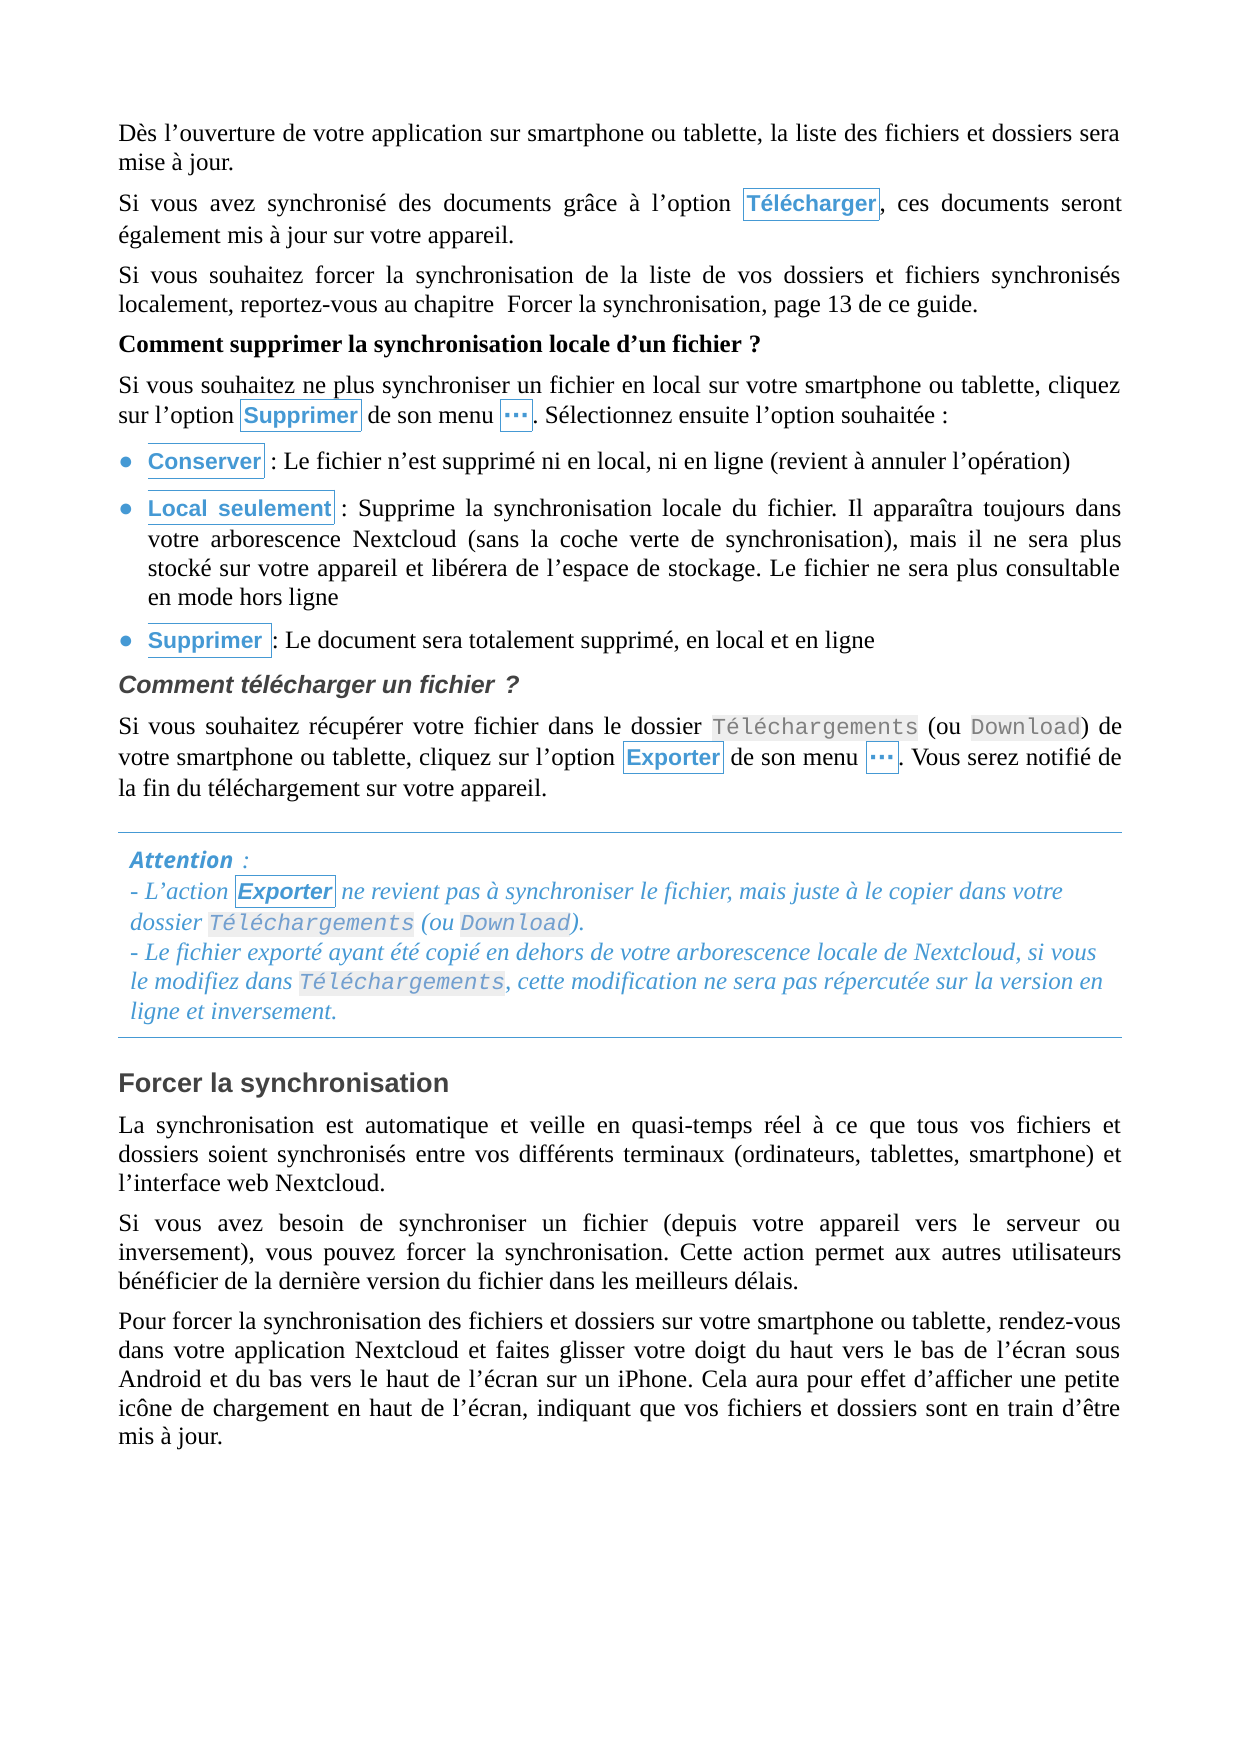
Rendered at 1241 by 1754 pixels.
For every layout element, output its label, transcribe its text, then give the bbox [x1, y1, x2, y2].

subtitle Comment télécharger un fichier ? [118, 670, 1122, 698]
text La synchronisation est automatique et veille en quasi-temps réel à ce que tous vos fichiers et dossiers soient synchronisés entre vos différents terminaux (ordinateurs, tablettes, smartphone) et l’interface web Nextcloud. [118, 1110, 1122, 1197]
text Attention : - L’action Exporter ne revient pas à synchroniser le fichier, mais juste à le copier dans votre dossier Téléchargements (ou Download). - Le fichier exporté ayant été copié en dehors de votre arborescence locale de Nextcloud, si vous le modifiez dans Téléchargements, cette modification ne sera pas répercutée sur la version en ligne et inversement. [118, 833, 1122, 1037]
list Conserver : Le fichier n’est supprimé ni en local, ni en ligne (revient à annuler l’opération) [265, 443, 1122, 478]
text Comment supprimer la synchronisation locale d’un fichier ? [118, 329, 1122, 358]
text Pour forcer la synchronisation des fichiers et dossiers sur votre smartphone ou tablette, rendez-vous dans votre application Nextcloud et faites glisser votre doigt du haut vers le bas de l’écran sous Android et du bas vers le haut de l’écran sur un iPhone. Cela aura pour effet d’afficher une petite icône de chargement en haut de l’écran, indiquant que vos fichiers et dossiers sont en train d’être mis à jour. [118, 1306, 1122, 1450]
text Si vous avez synchronisé des documents grâce à l’option Télécharger, ces documents seront également mis à jour sur votre appareil. [118, 187, 1122, 248]
subtitle Forcer la synchronisation [118, 1067, 1122, 1098]
text Dès l’ouverture de votre application sur smartphone ou tablette, la liste des fichiers et dossiers sera mise à jour. [118, 118, 1122, 176]
list Supprimer : Le document sera totalement supprimé, en local et en ligne [118, 622, 271, 657]
list Conserver : Le fichier n’est supprimé ni en local, ni en ligne (revient à annuler l’opération) [118, 443, 264, 478]
list Local seulement : Supprime la synchronisation locale du fichier. Il apparaîtra toujours dans votre arborescence Nextcloud (sans la coche verte de synchronisation), mais il ne sera plus stocké sur votre appareil et libérera de l’espace de stockage. Le fichier ne sera plus consultable en mode hors ligne [118, 489, 1122, 611]
text Si vous souhaitez récupérer votre fichier dans le dossier Téléchargements (ou Download) de votre smartphone ou tablette, cliquez sur l’option Exporter de son menu ⋅⋅⋅. Vous serez notifié de la fin du téléchargement sur votre appareil. [118, 711, 1122, 802]
text Si vous souhaitez forcer la synchronisation de la liste de vos dossiers et fichiers synchronisés localement, reportez-vous au chapitre Forcer la synchronisation, page 13 de ce guide. [118, 260, 1122, 318]
list Supprimer : Le document sera totalement supprimé, en local et en ligne [272, 622, 1122, 657]
text Si vous souhaitez ne plus synchroniser un fichier en local sur votre smartphone ou tablette, cliquez sur l’option Supprimer de son menu ⋅⋅⋅. Sélectionnez ensuite l’option souhaitée : [118, 370, 1122, 431]
text Si vous avez besoin de synchroniser un fichier (depuis votre appareil vers le serveur ou inversement), vous pouvez forcer la synchronisation. Cette action permet aux autres utilisateurs bénéficier de la dernière version du fichier dans les meilleurs délais. [118, 1208, 1122, 1294]
